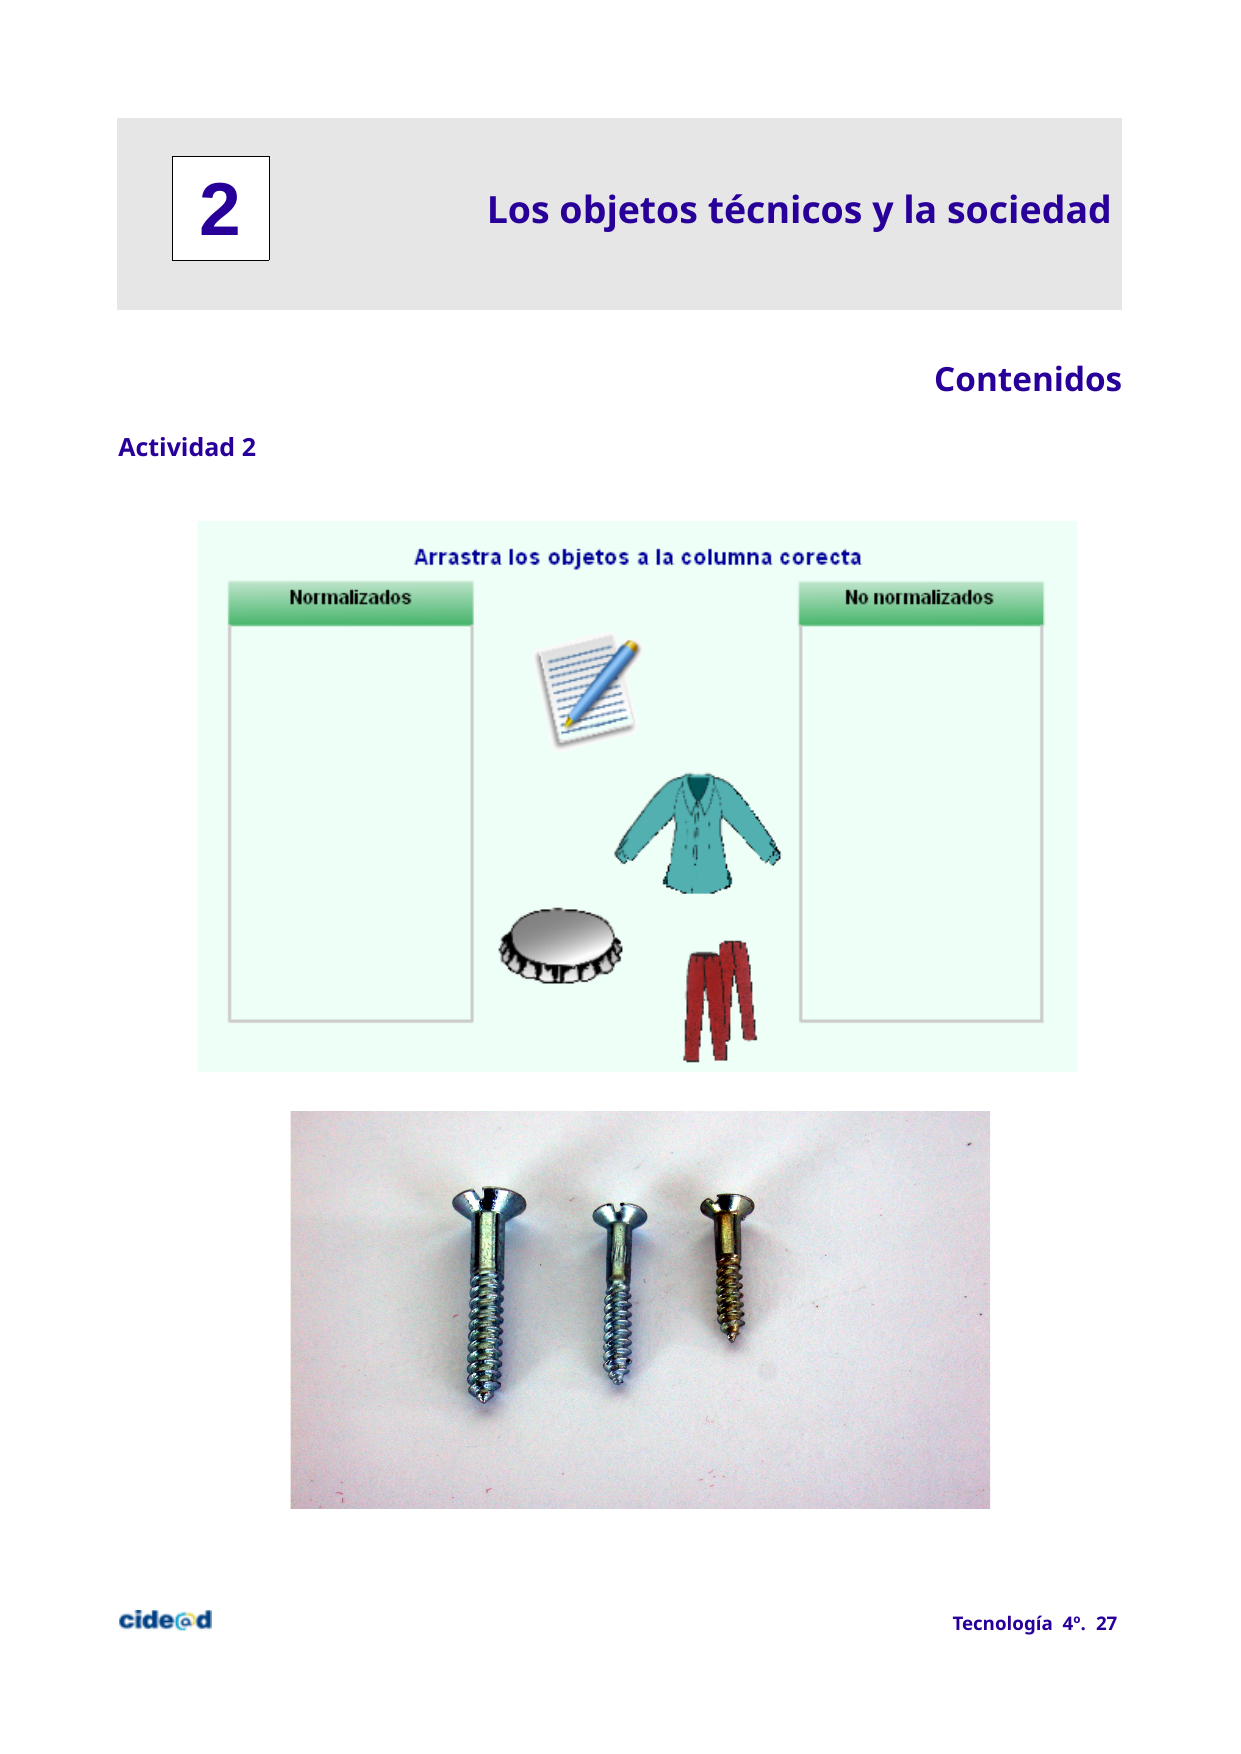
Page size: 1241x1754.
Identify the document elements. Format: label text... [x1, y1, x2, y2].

text Actividad 2 [118, 430, 1122, 464]
picture [290, 1111, 991, 1509]
text Contenidos [118, 356, 1122, 401]
picture [118, 1610, 212, 1632]
table_header Los objetos técnicos y la sociedad [117, 118, 1122, 310]
